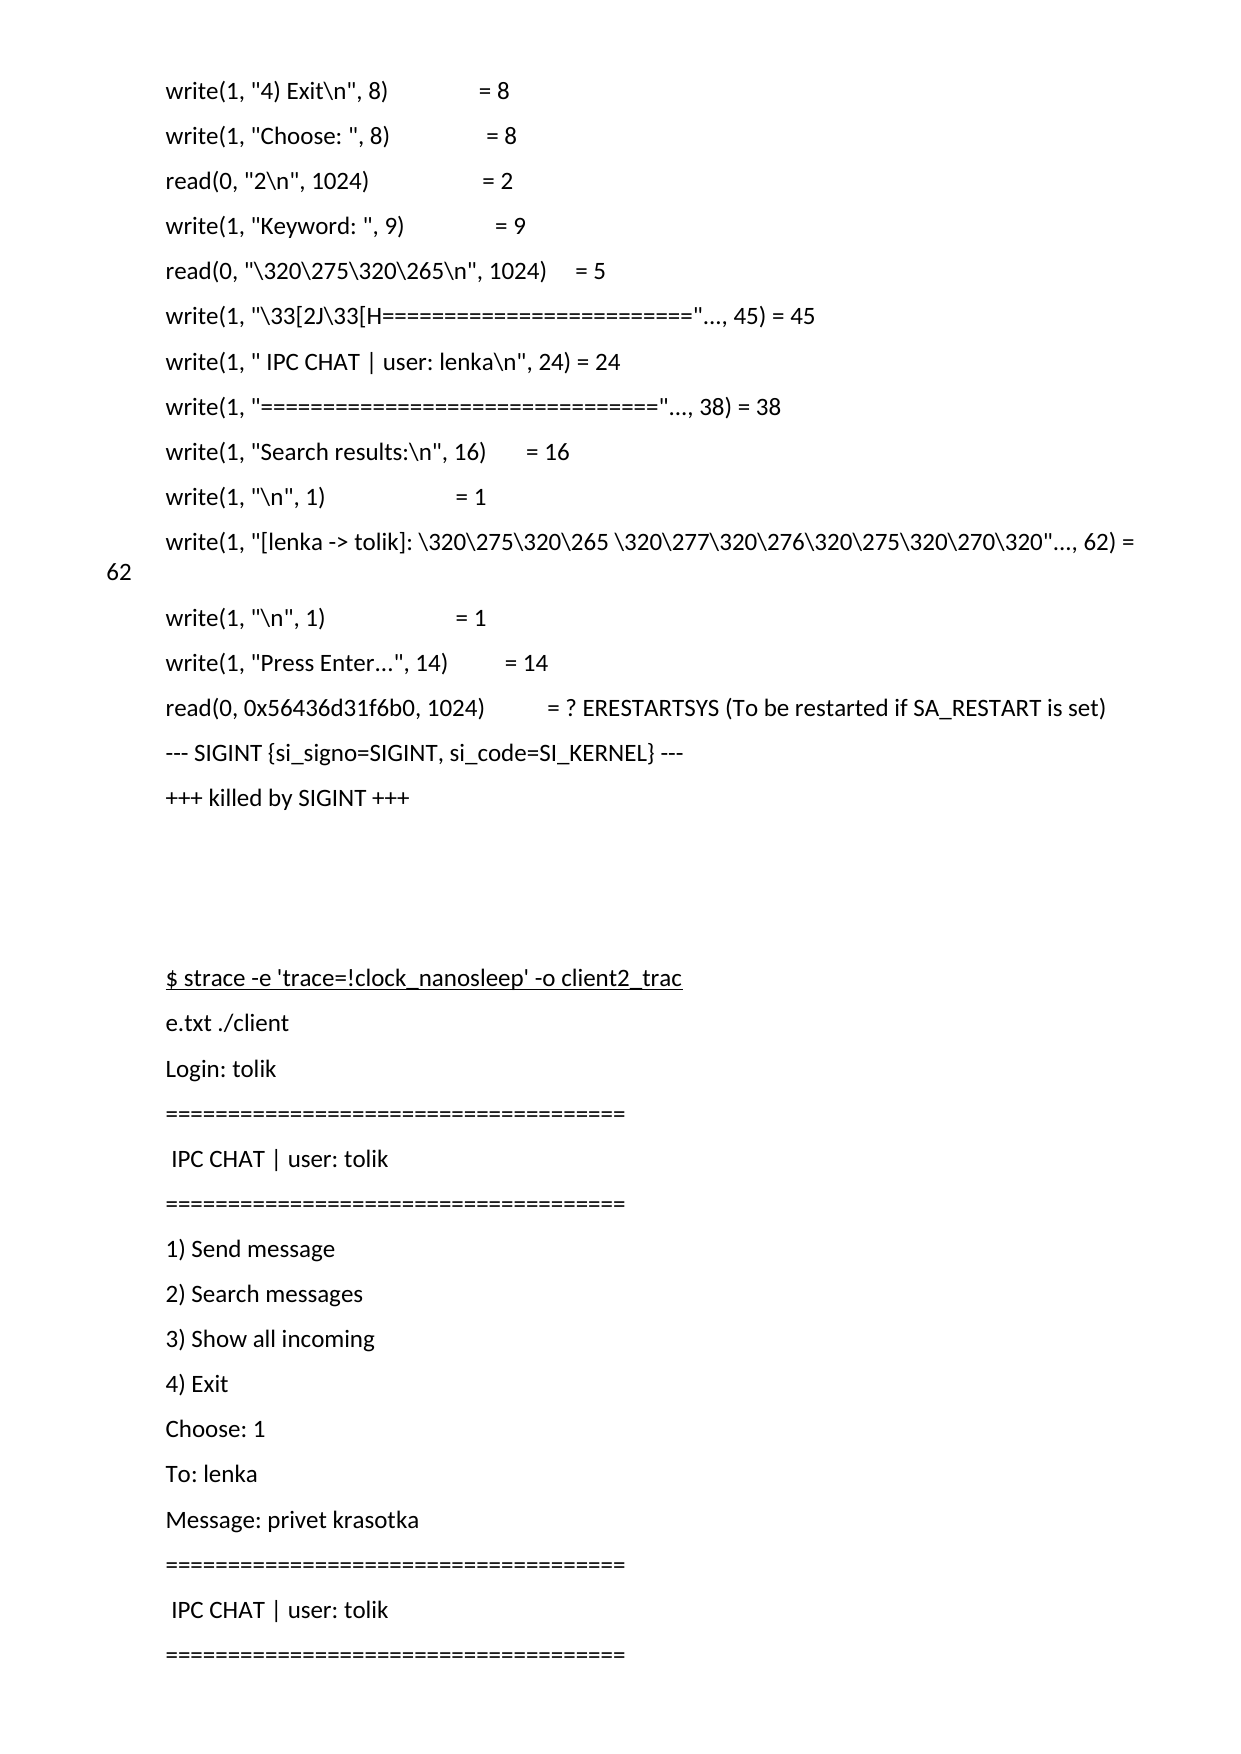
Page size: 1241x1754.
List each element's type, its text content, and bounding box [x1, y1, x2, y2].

text write(1, "\n", 1) = 1 [106, 481, 1147, 511]
text e.txt ./client [106, 1008, 1147, 1038]
text write(1, "4) Exit\n", 8) = 8 [106, 75, 1147, 106]
text write(1, "\33[2J\33[H========================="..., 45) = 45 [106, 301, 1147, 331]
text ===================================== [106, 1639, 1147, 1669]
text write(1, "Press Enter...", 14) = 14 [106, 647, 1147, 677]
text Login: tolik [106, 1053, 1147, 1083]
text write(1, "Choose: ", 8) = 8 [106, 120, 1147, 151]
text ===================================== [106, 1549, 1147, 1579]
text write(1, " IPC CHAT | user: lenka\n", 24) = 24 [106, 346, 1147, 376]
text Message: privet krasotka [106, 1504, 1147, 1534]
text write(1, "================================"..., 38) = 38 [106, 391, 1147, 421]
text write(1, "[lenka -> tolik]: \320\275\320\265 \320\277\320\276\320\275\320\270\320"..., 62) = 62 [106, 526, 1147, 587]
text 3) Show all incoming [106, 1323, 1147, 1354]
text write(1, "Search results:\n", 16) = 16 [106, 436, 1147, 466]
text 2) Search messages [106, 1278, 1147, 1309]
text read(0, "2\n", 1024) = 2 [106, 165, 1147, 196]
text read(0, 0x56436d31f6b0, 1024) = ? ERESTARTSYS (To be restarted if SA_RESTART is set) [106, 692, 1147, 722]
text To: lenka [106, 1459, 1147, 1489]
text +++ killed by SIGINT +++ [106, 782, 1147, 813]
text ===================================== [106, 1188, 1147, 1218]
text write(1, "\n", 1) = 1 [106, 602, 1147, 632]
text 4) Exit [106, 1368, 1147, 1399]
text ===================================== [106, 1098, 1147, 1128]
text Choose: 1 [106, 1413, 1147, 1444]
text IPC CHAT | user: tolik [106, 1143, 1147, 1173]
text read(0, "\320\275\320\265\n", 1024) = 5 [106, 255, 1147, 286]
text $ strace -e 'trace=!clock_nanosleep' -o client2_trac [106, 962, 1147, 993]
text 1) Send message [106, 1233, 1147, 1264]
text write(1, "Keyword: ", 9) = 9 [106, 210, 1147, 241]
text --- SIGINT {si_signo=SIGINT, si_code=SI_KERNEL} --- [106, 737, 1147, 767]
text IPC CHAT | user: tolik [106, 1594, 1147, 1624]
